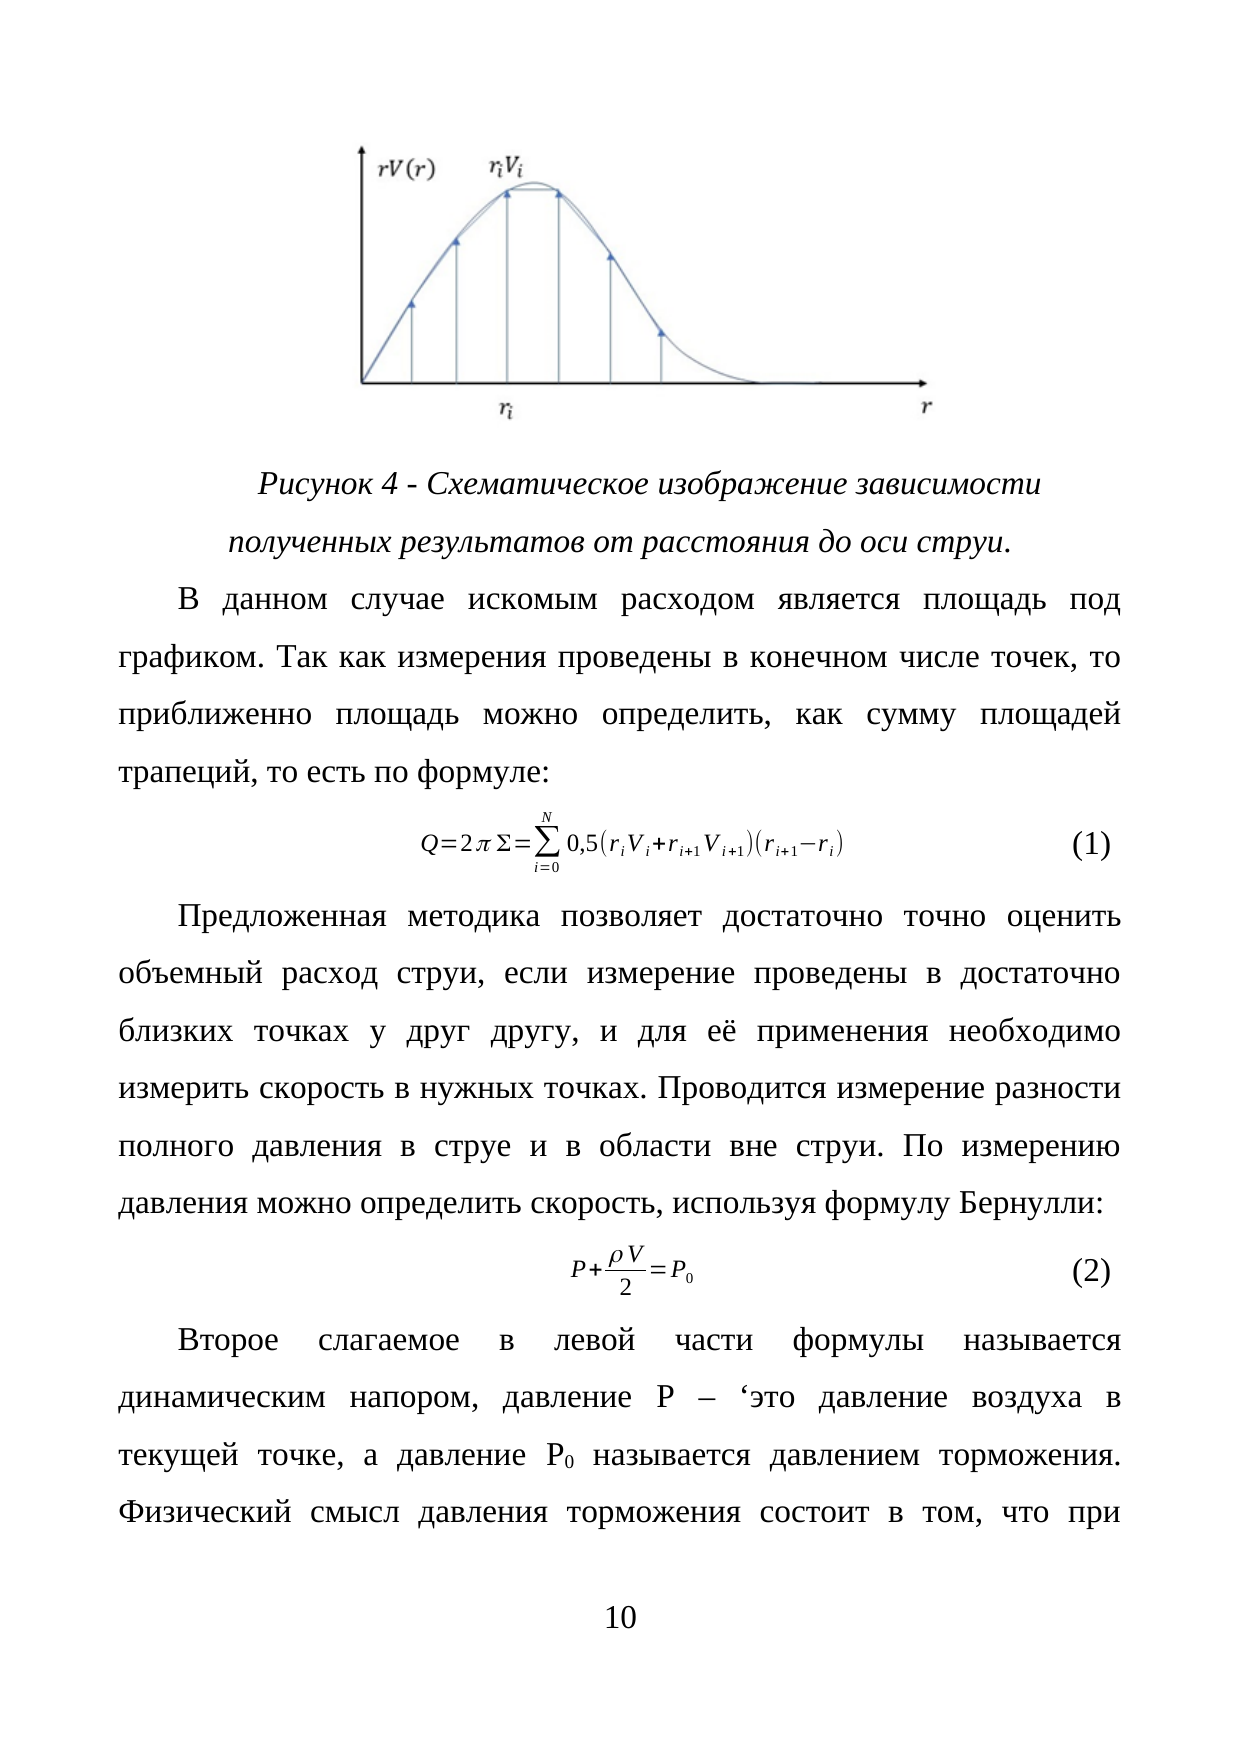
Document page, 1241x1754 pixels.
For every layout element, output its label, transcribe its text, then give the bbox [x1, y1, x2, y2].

text В данном случае искомым расходом является площадь под графиком. Так как измерения проведены в конечном числе точек, то приближенно площадь можно определить, как сумму площадей трапеций, то есть по формуле: [118, 578, 1122, 789]
text Рисунок 4 - Схематическое изображение зависимости полученных результатов от расстояния до оси струи. [118, 463, 1122, 559]
text (2) [118, 1240, 1122, 1300]
picture [339, 118, 960, 445]
text Предложенная методика позволяет достаточно точно оценить объемный расход струи, если измерение проведены в достаточно близких точках у друг другу, и для её применения необходимо измерить скорость в нужных точках. Проводится измерение разности полного давления в струе и в области вне струи. По измерению давления можно определить скорость, используя формулу Бернулли: [118, 895, 1122, 1221]
text (1) [118, 808, 1122, 876]
text Второе слагаемое в левой части формулы называется динамическим напором, давление P – ‘это давление воздуха в текущей точке, а давление P0 называется давлением торможения. Физический смысл давления торможения состоит в том, что при [118, 1319, 1122, 1530]
